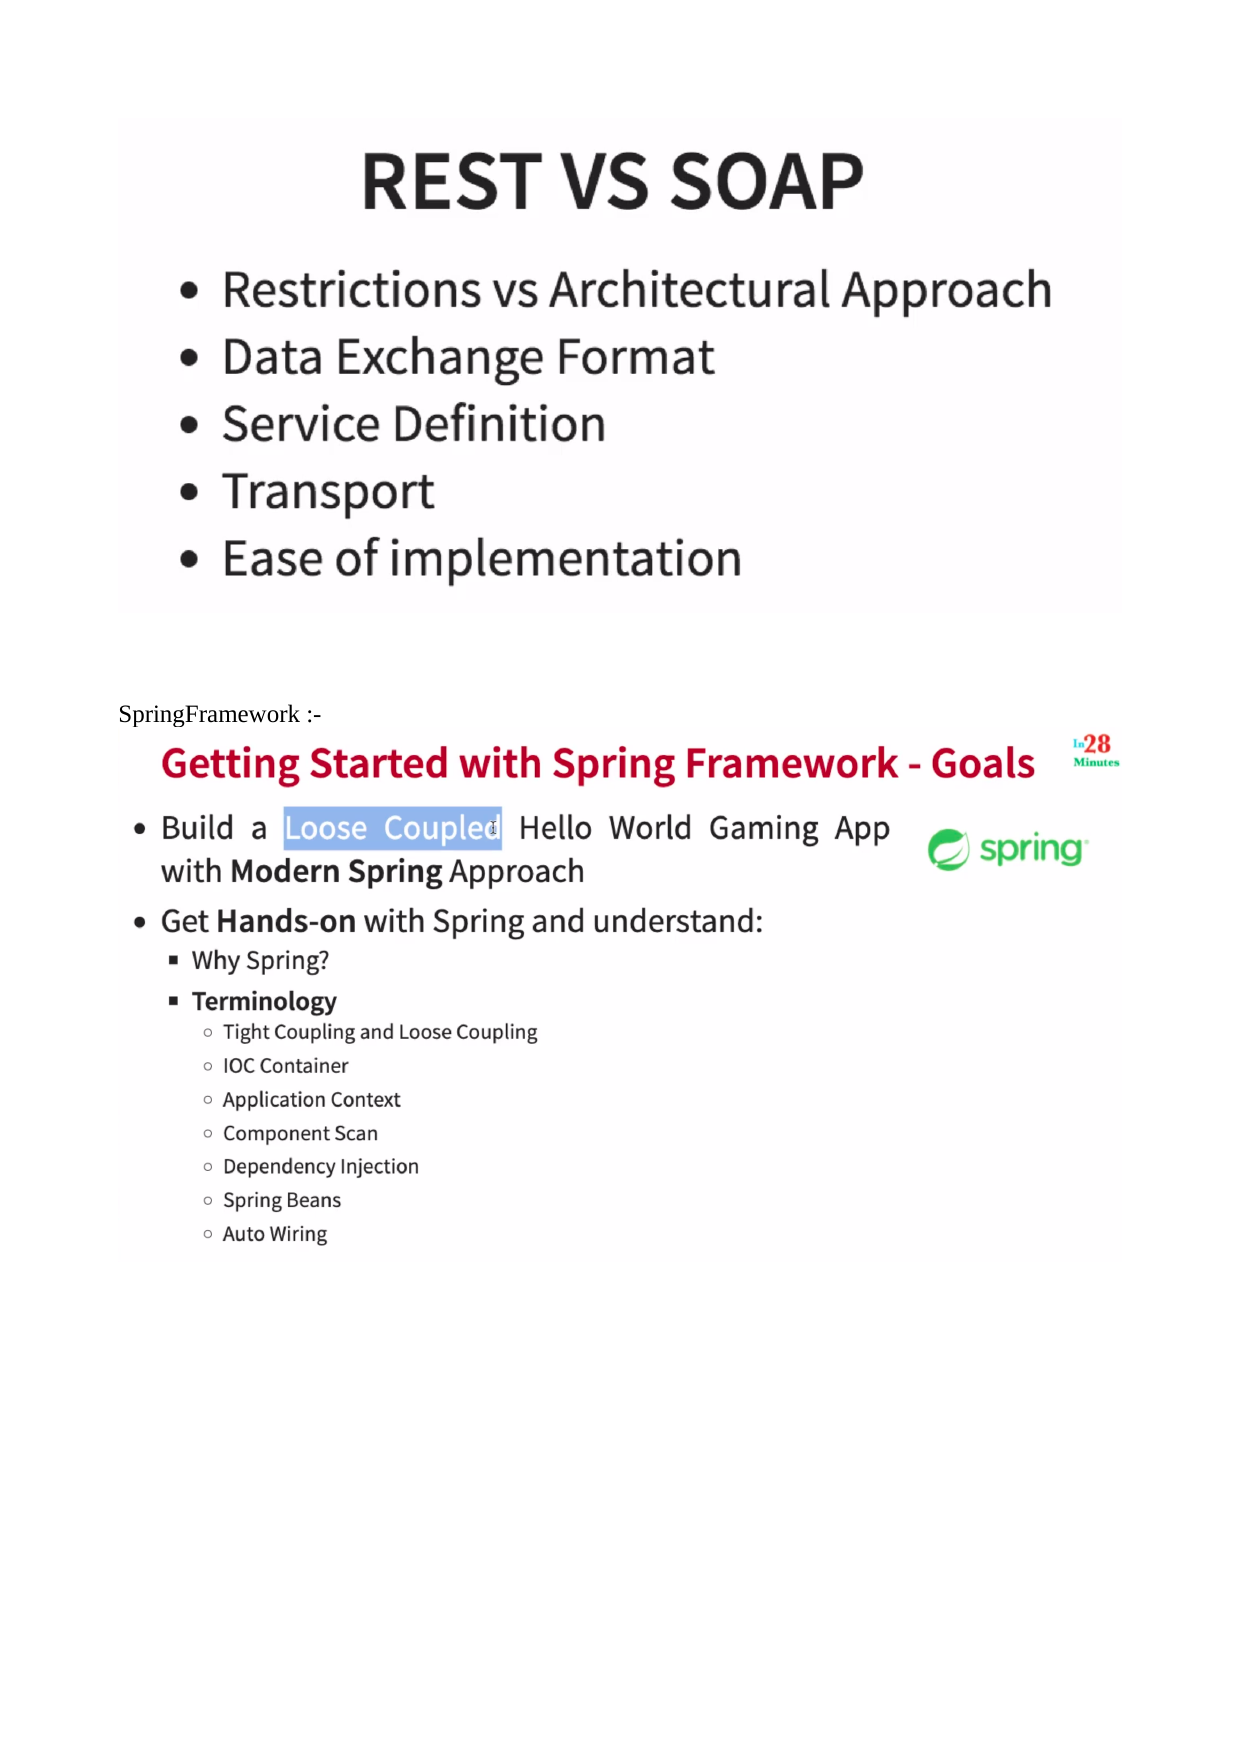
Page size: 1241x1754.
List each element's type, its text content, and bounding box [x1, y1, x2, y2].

text SpringFramework :- [118, 699, 1122, 727]
picture [118, 118, 1123, 613]
picture [118, 727, 1123, 1262]
